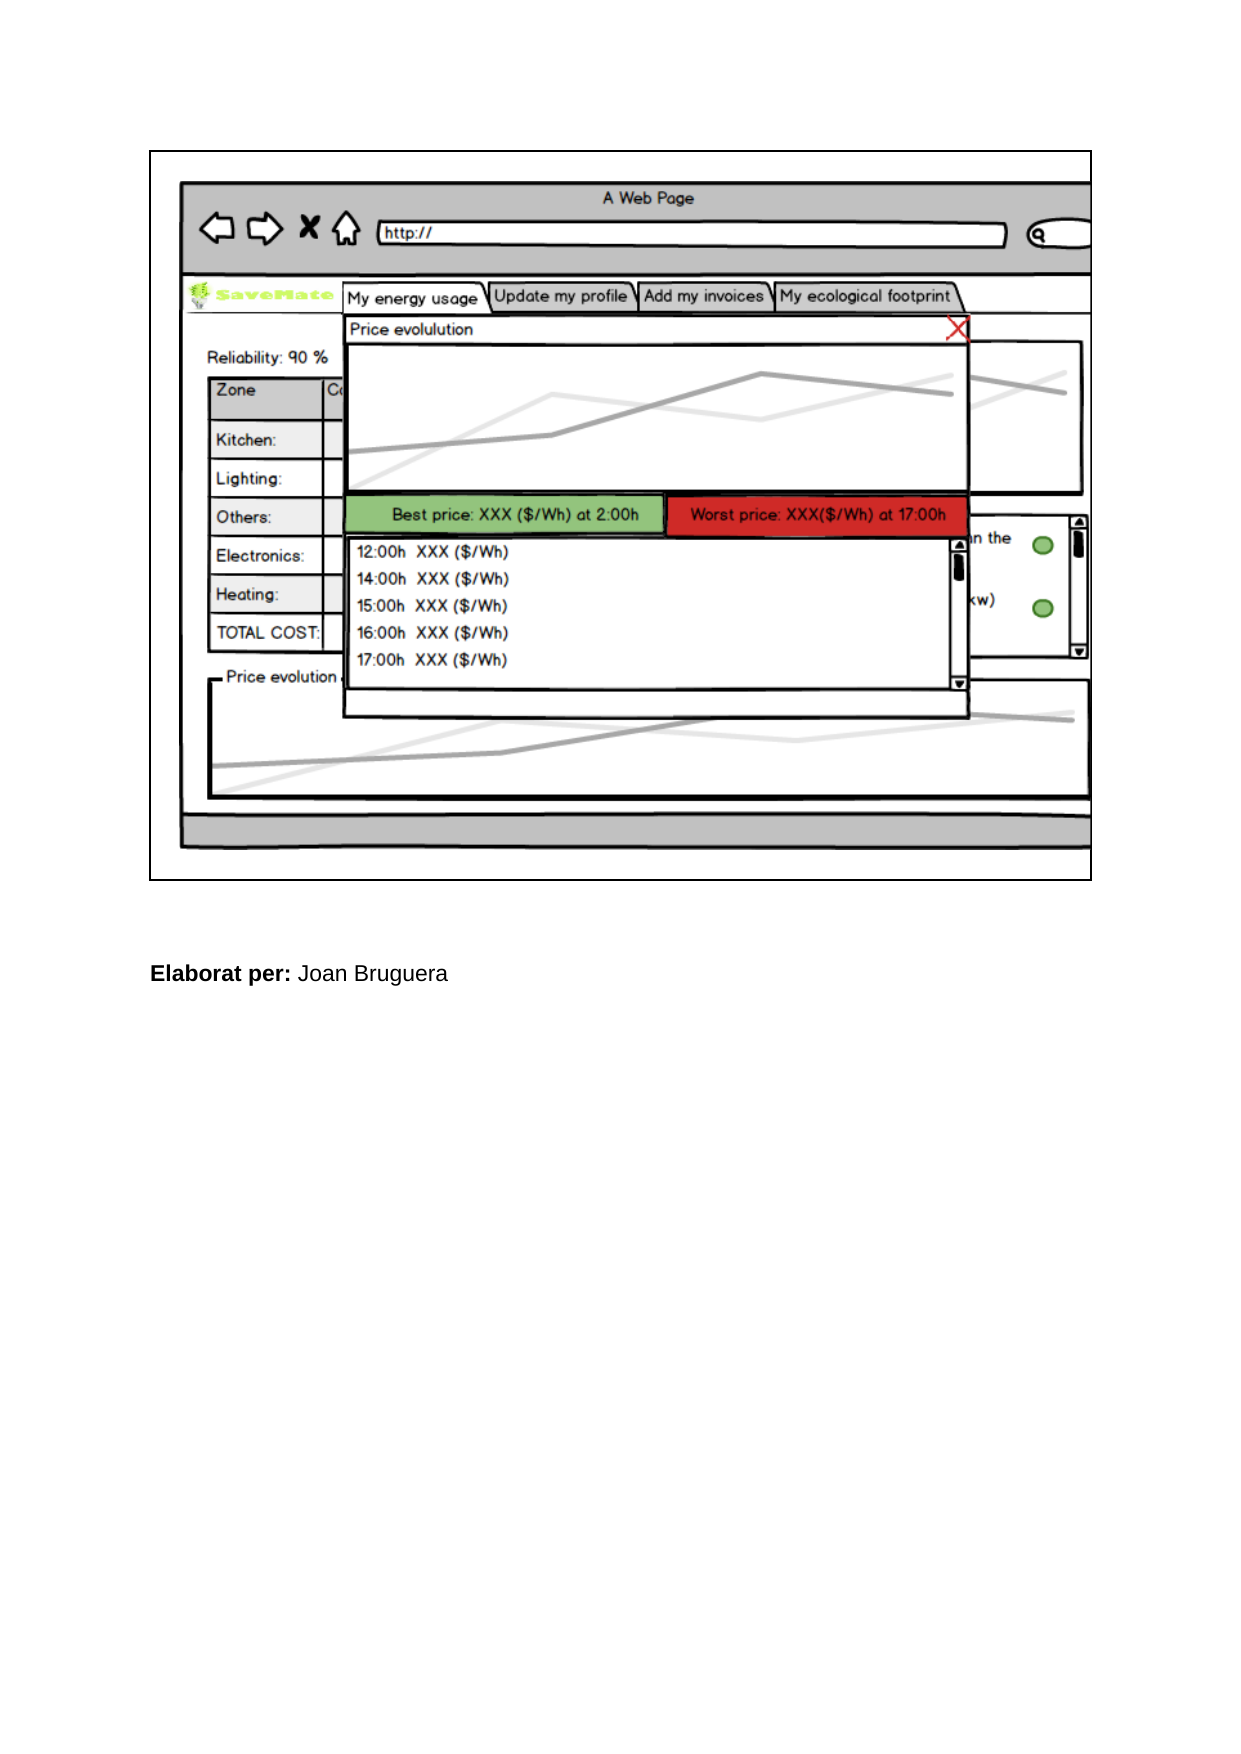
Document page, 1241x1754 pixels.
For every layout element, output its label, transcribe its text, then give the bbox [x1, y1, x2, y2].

picture [179, 181, 1091, 850]
table_header [151, 152, 1090, 879]
text Elaborat per: Joan Bruguera [150, 961, 1091, 986]
